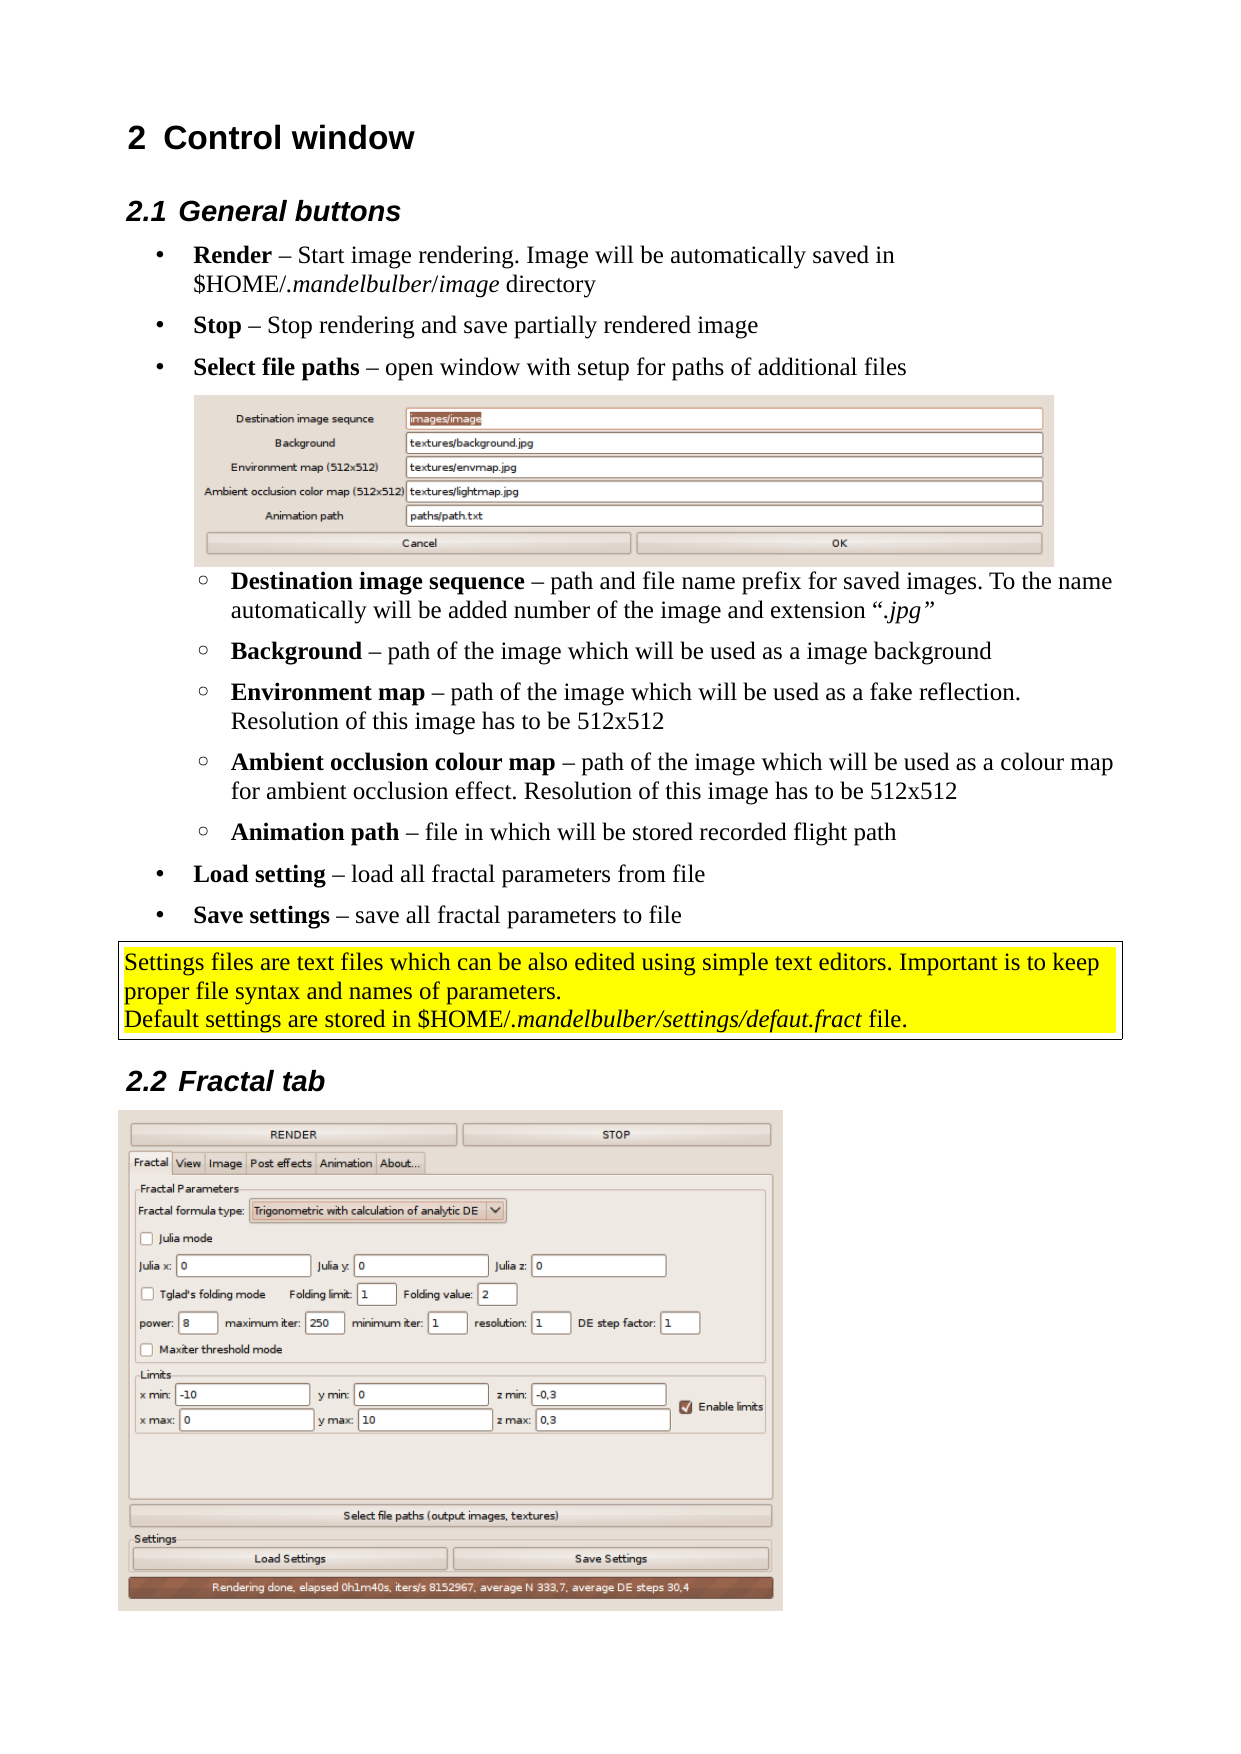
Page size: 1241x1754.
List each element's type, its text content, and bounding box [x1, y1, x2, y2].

picture [118, 1110, 783, 1611]
subtitle General buttons [118, 194, 1122, 228]
list Save settings – save all fractal parameters to file [156, 900, 1122, 929]
list Render – Start image rendering. Image will be automatically saved in $HOME/.mandelbulber/image directory [156, 240, 1122, 298]
table_header Settings files are text files which can be also edited using simple text editors. Important is to keep proper file syntax and names of parameters. Default settings are stored in $HOME/.mandelbulber/settings/defaut.fract file. [119, 942, 1122, 1039]
subtitle Control window [118, 118, 1122, 157]
list Animation path – file in which will be stored recorded flight path [193, 817, 1122, 846]
list Ambient occlusion colour map – path of the image which will be used as a colour map for ambient occlusion effect. Resolution of this image has to be 512x512 [193, 747, 1122, 805]
list Load setting – load all fractal parameters from file [156, 859, 1122, 887]
picture [194, 395, 1055, 567]
list Environment map – path of the image which will be used as a fake reflection. Resolution of this image has to be 512x512 [193, 677, 1122, 735]
list Stop – Stop rendering and save partially rendered image [156, 310, 1122, 339]
subtitle Fractal tab [118, 1064, 1122, 1098]
list Destination image sequence – path and file name prefix for saved images. To the name automatically will be added number of the image and extension “.jpg” [193, 393, 1122, 624]
list Select file paths – open window with setup for paths of additional files [156, 352, 1122, 380]
list Background – path of the image which will be used as a image background [193, 636, 1122, 665]
